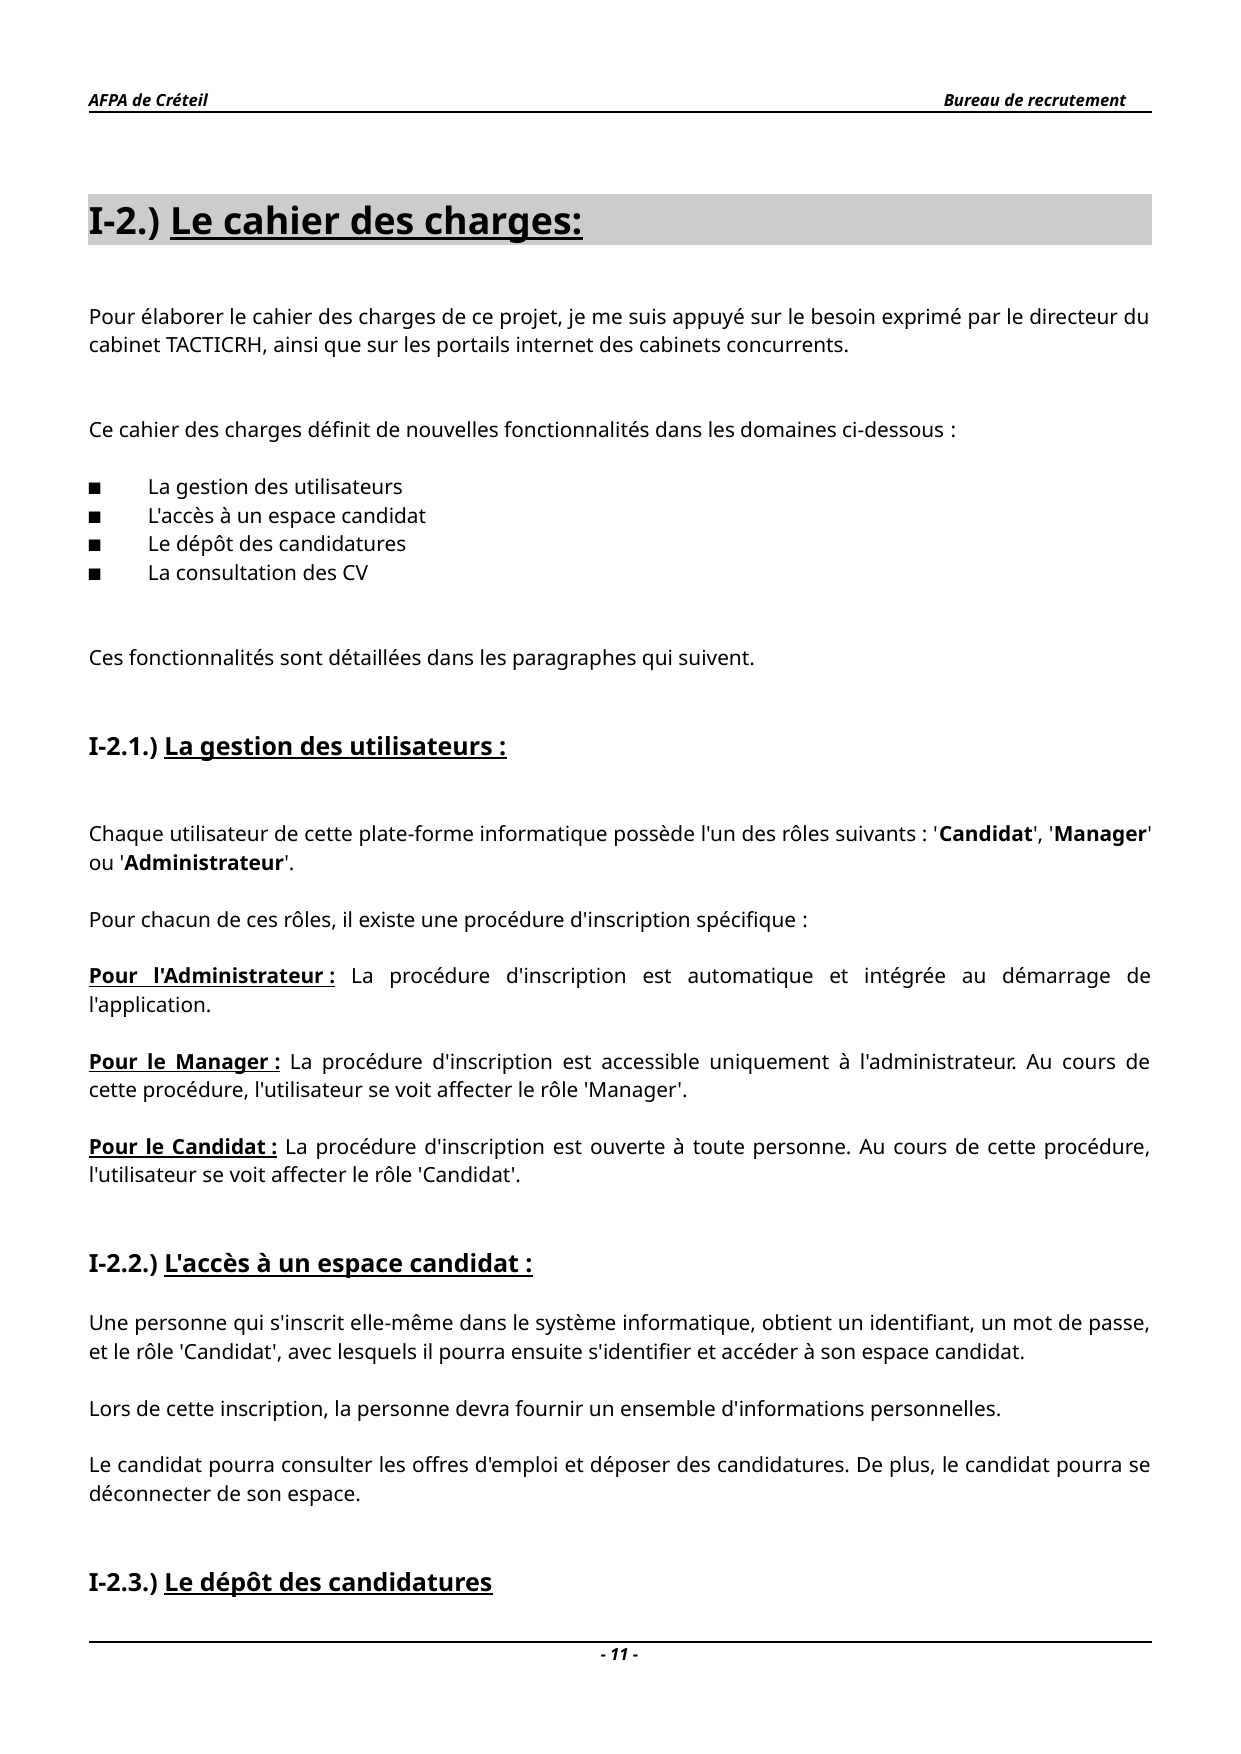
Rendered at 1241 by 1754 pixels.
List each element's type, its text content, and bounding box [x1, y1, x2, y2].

list La consultation des CV [88, 558, 1152, 586]
text Pour le Candidat : La procédure d'inscription est ouverte à toute personne. Au cours de cette procédure, l'utilisateur se voit affecter le rôle 'Candidat'. [88, 1132, 1152, 1189]
text Lors de cette inscription, la personne devra fournir un ensemble d'informations personnelles. [88, 1394, 1152, 1422]
list Le dépôt des candidatures [88, 529, 1152, 558]
text Pour l'Administrateur : La procédure d'inscription est automatique et intégrée au démarrage de l'application. [88, 962, 1152, 1018]
text Le candidat pourra consulter les offres d'emploi et déposer des candidatures. De plus, le candidat pourra se déconnecter de son espace. [88, 1451, 1152, 1507]
text Pour chacun de ces rôles, il existe une procédure d'inscription spécifique : [88, 905, 1152, 933]
text Chaque utilisateur de cette plate-forme informatique possède l'un des rôles suivants : 'Candidat', 'Manager' ou 'Administrateur'. [88, 819, 1152, 876]
text Ce cahier des charges définit de nouvelles fonctionnalités dans les domaines ci-dessous : [88, 416, 1152, 444]
text Ces fonctionnalités sont détaillées dans les paragraphes qui suivent. [88, 643, 1152, 672]
text Une personne qui s'inscrit elle-même dans le système informatique, obtient un identifiant, un mot de passe, et le rôle 'Candidat', avec lesquels il pourra ensuite s'identifier et accéder à son espace candidat. [88, 1308, 1152, 1365]
text I-2.2.) L'accès à un espace candidat : [88, 1246, 1152, 1280]
text I-2.) Le cahier des charges: [88, 194, 1152, 245]
text Pour le Manager : La procédure d'inscription est accessible uniquement à l'administrateur. Au cours de cette procédure, l'utilisateur se voit affecter le rôle 'Manager'. [88, 1047, 1152, 1104]
text I-2.3.) Le dépôt des candidatures [88, 1564, 1152, 1598]
list La gestion des utilisateurs [88, 472, 1152, 501]
text I-2.1.) La gestion des utilisateurs : [88, 728, 1152, 762]
list L'accès à un espace candidat [88, 501, 1152, 529]
text Pour élaborer le cahier des charges de ce projet, je me suis appuyé sur le besoin exprimé par le directeur du cabinet TACTICRH, ainsi que sur les portails internet des cabinets concurrents. [88, 302, 1152, 359]
